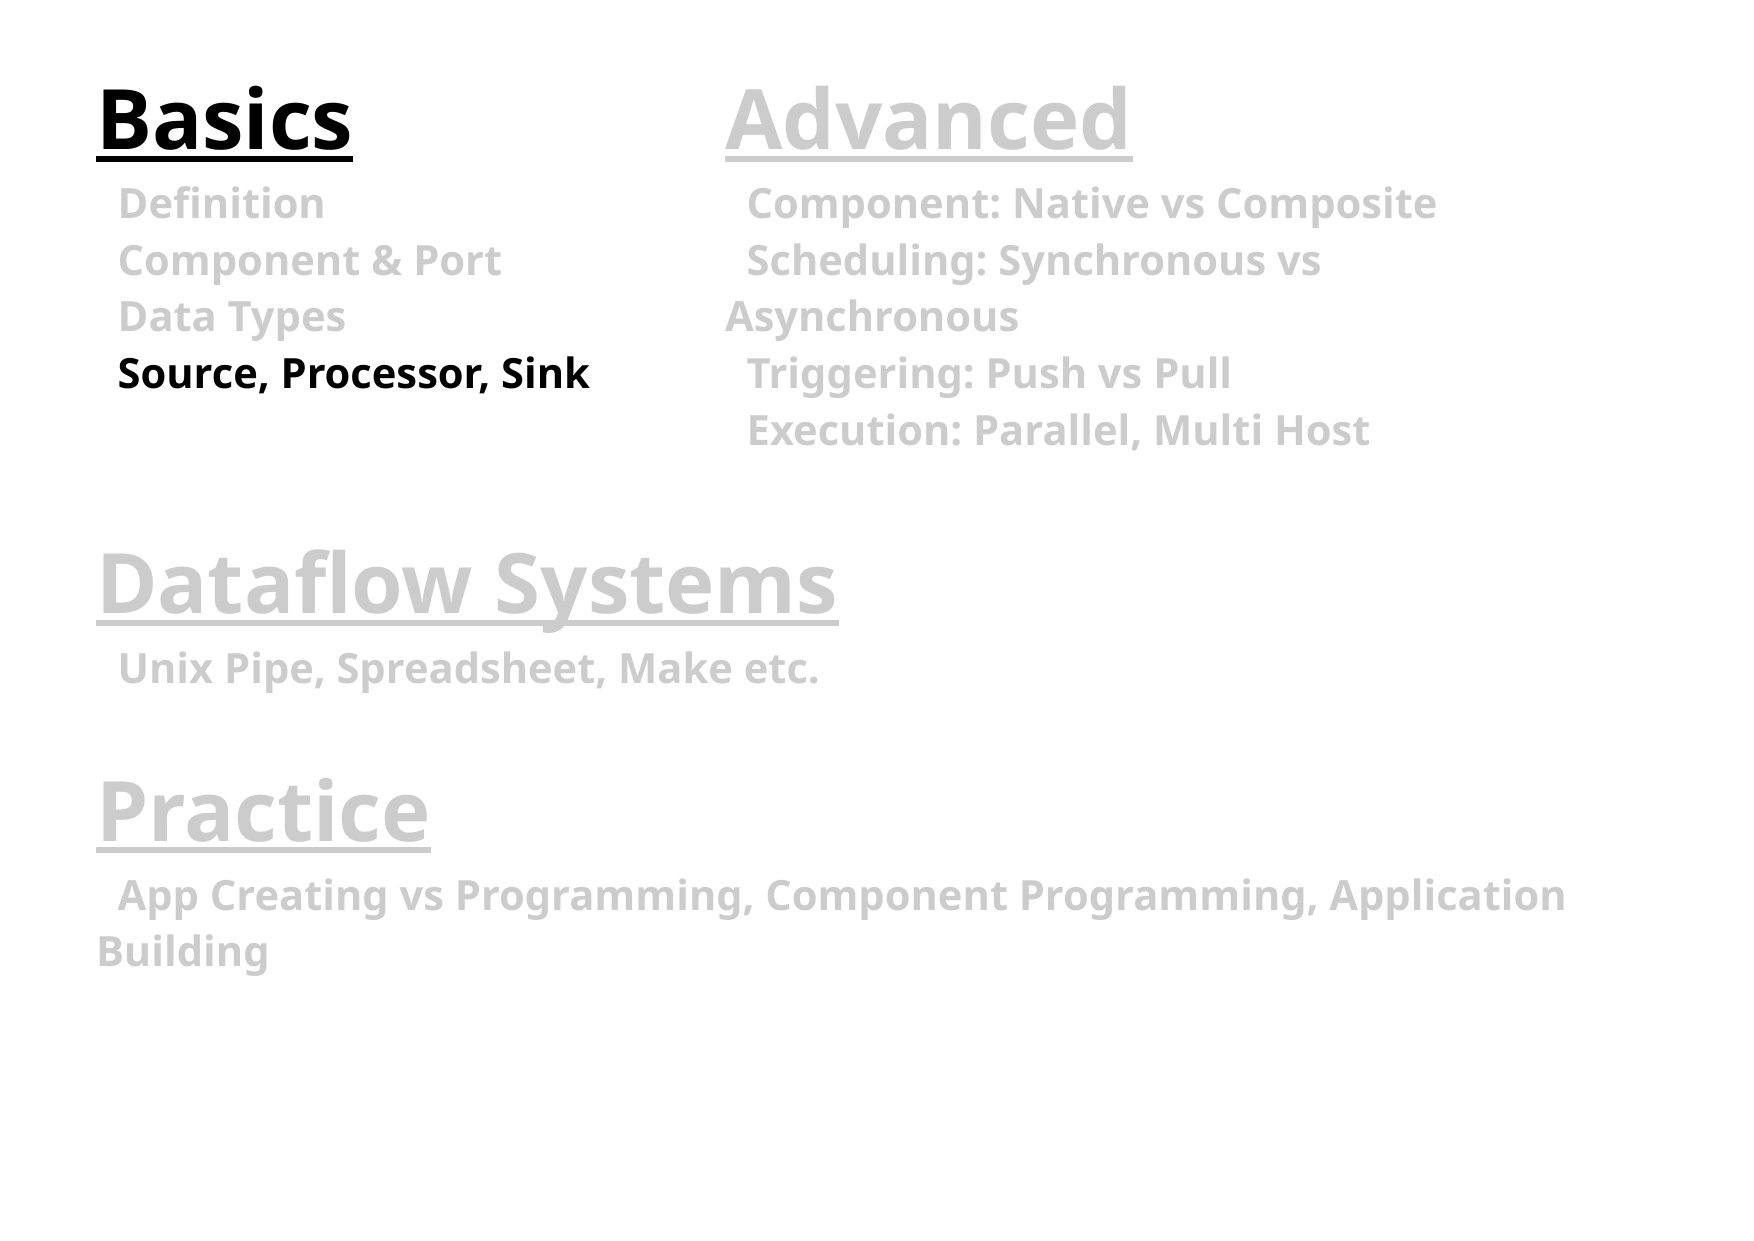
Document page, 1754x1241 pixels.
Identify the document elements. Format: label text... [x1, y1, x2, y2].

text Unix Pipe, Spreadsheet, Make etc. [96, 638, 1699, 695]
table_header Advanced [725, 60, 1613, 174]
table_cell Definition Component & Port Data Types Source, Processor, Sink [96, 174, 725, 468]
table_cell Component: Native vs Composite Scheduling: Synchronous vs Asynchronous Triggering: Push vs Pull Execution: Parallel, Multi Host [725, 174, 1613, 468]
text App Creating vs Programming, Component Programming, Application Building [96, 866, 1699, 979]
text Practice [96, 695, 1699, 866]
table_header Basics [96, 60, 725, 174]
text Dataflow Systems [96, 525, 1699, 638]
